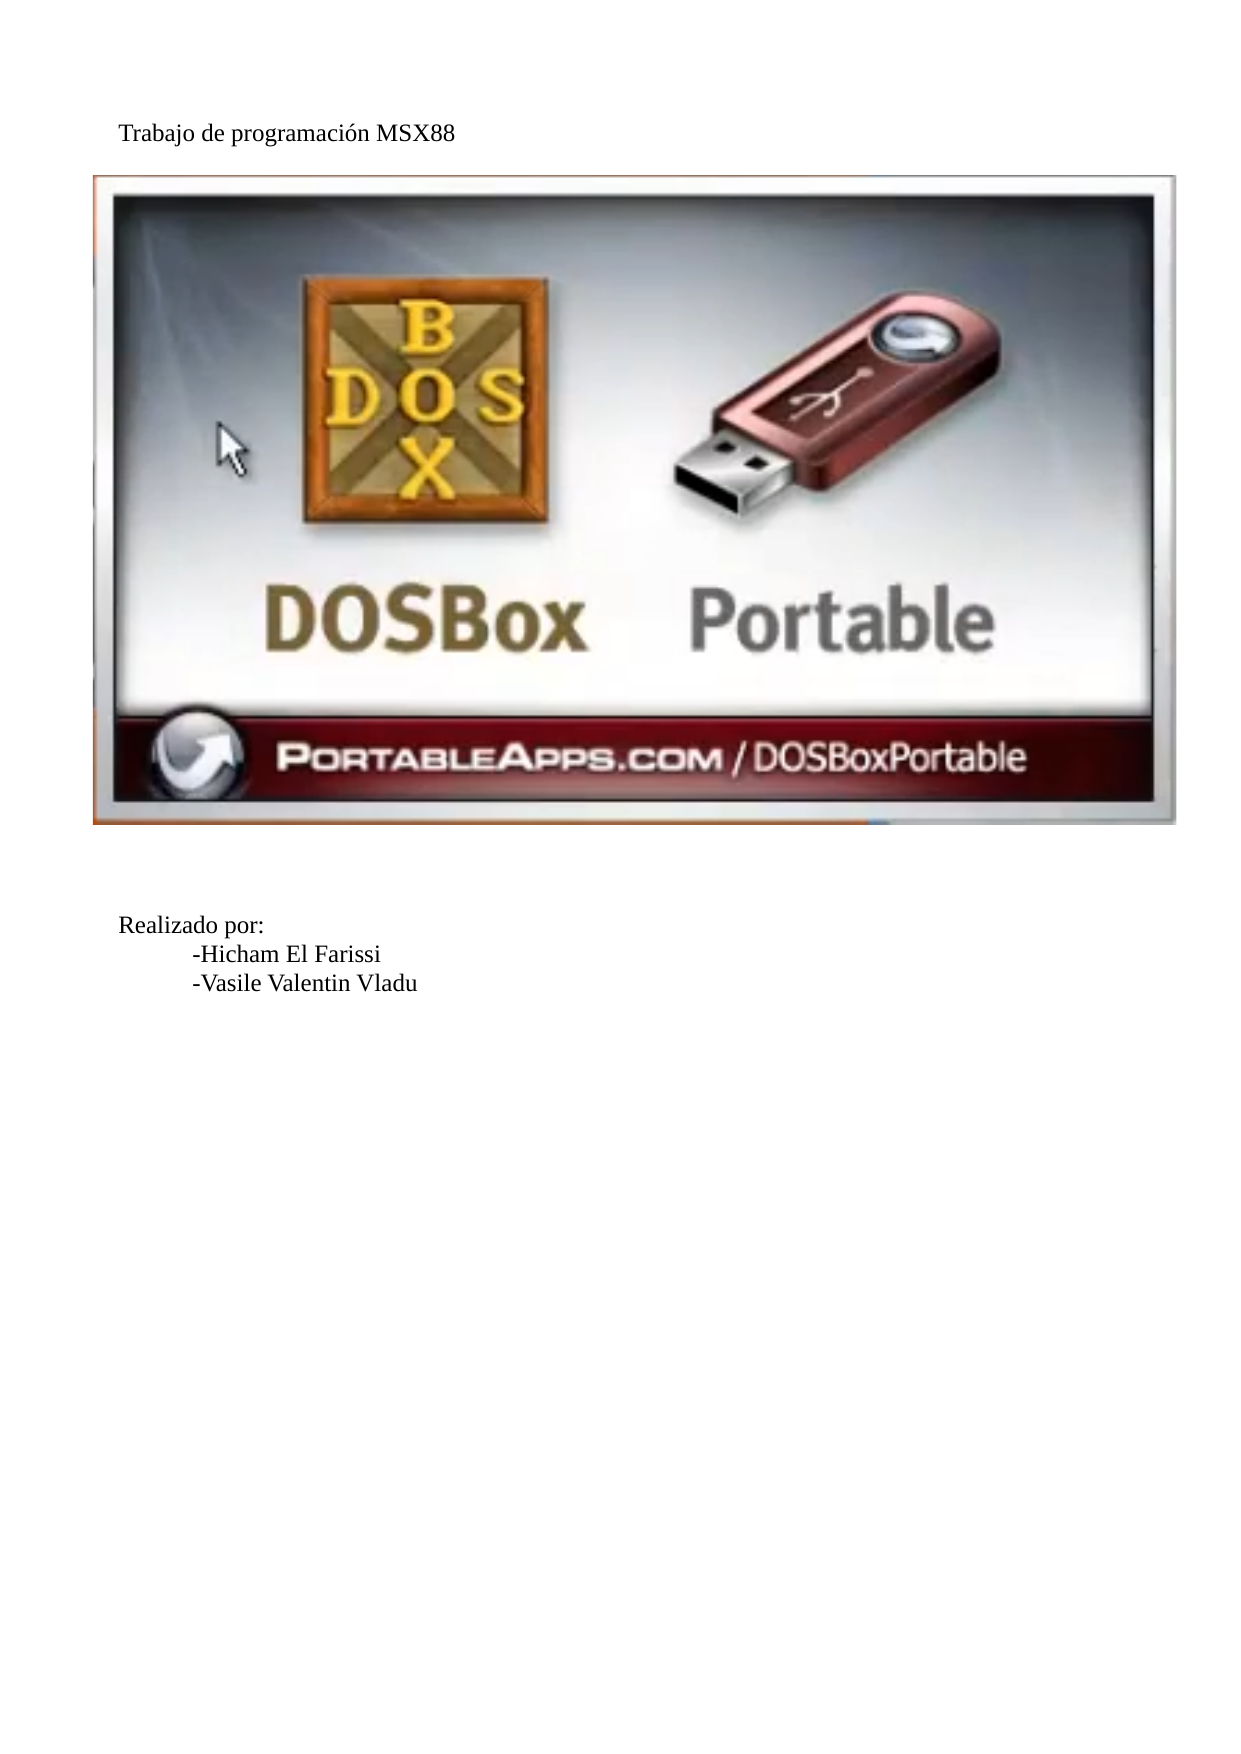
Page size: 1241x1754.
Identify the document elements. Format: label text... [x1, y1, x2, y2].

text -Vasile Valentin Vladu [118, 968, 1122, 997]
text -Hicham El Farissi [118, 939, 1122, 968]
picture [92, 175, 1177, 825]
text Realizado por: [118, 910, 1122, 939]
text Trabajo de programación MSX88 [118, 118, 1122, 147]
